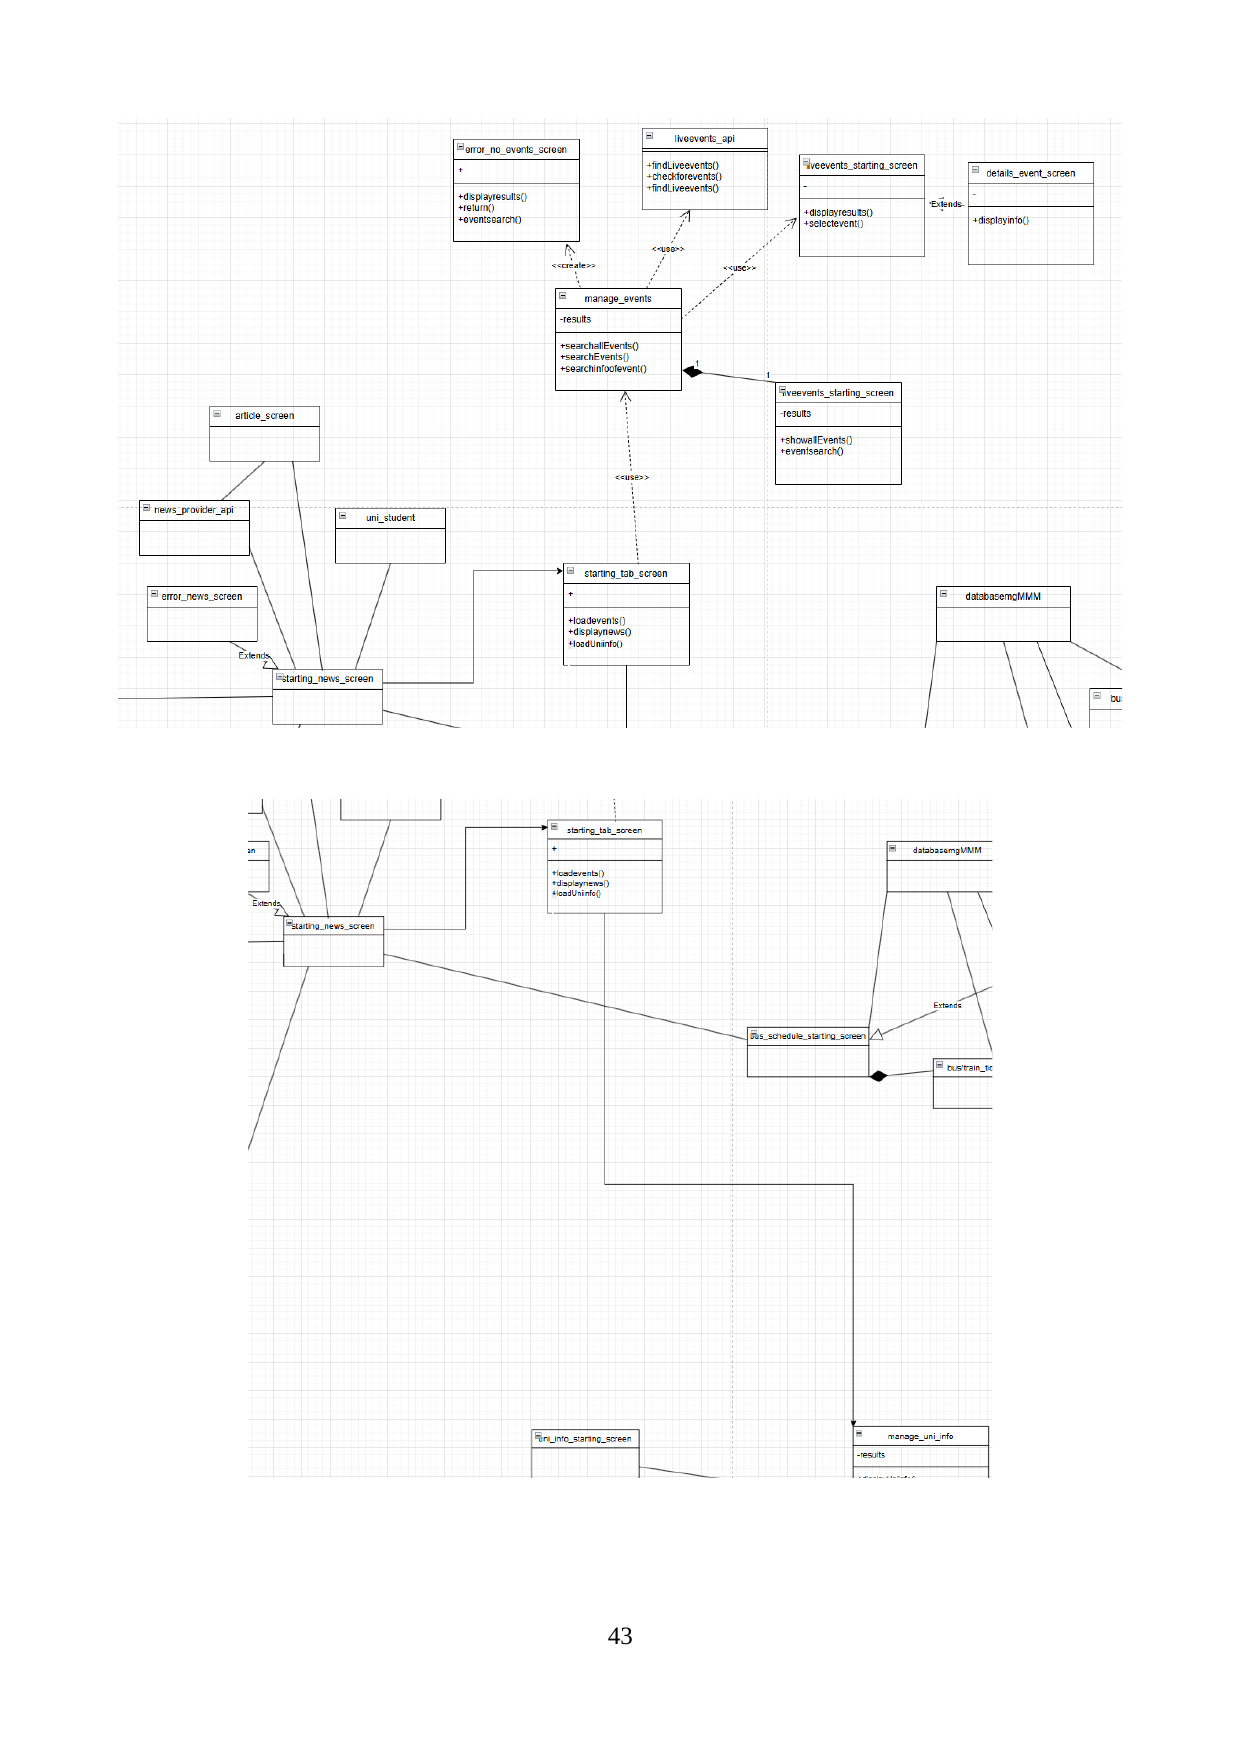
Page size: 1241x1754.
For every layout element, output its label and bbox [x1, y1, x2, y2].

picture [118, 118, 1123, 728]
picture [248, 799, 993, 1478]
